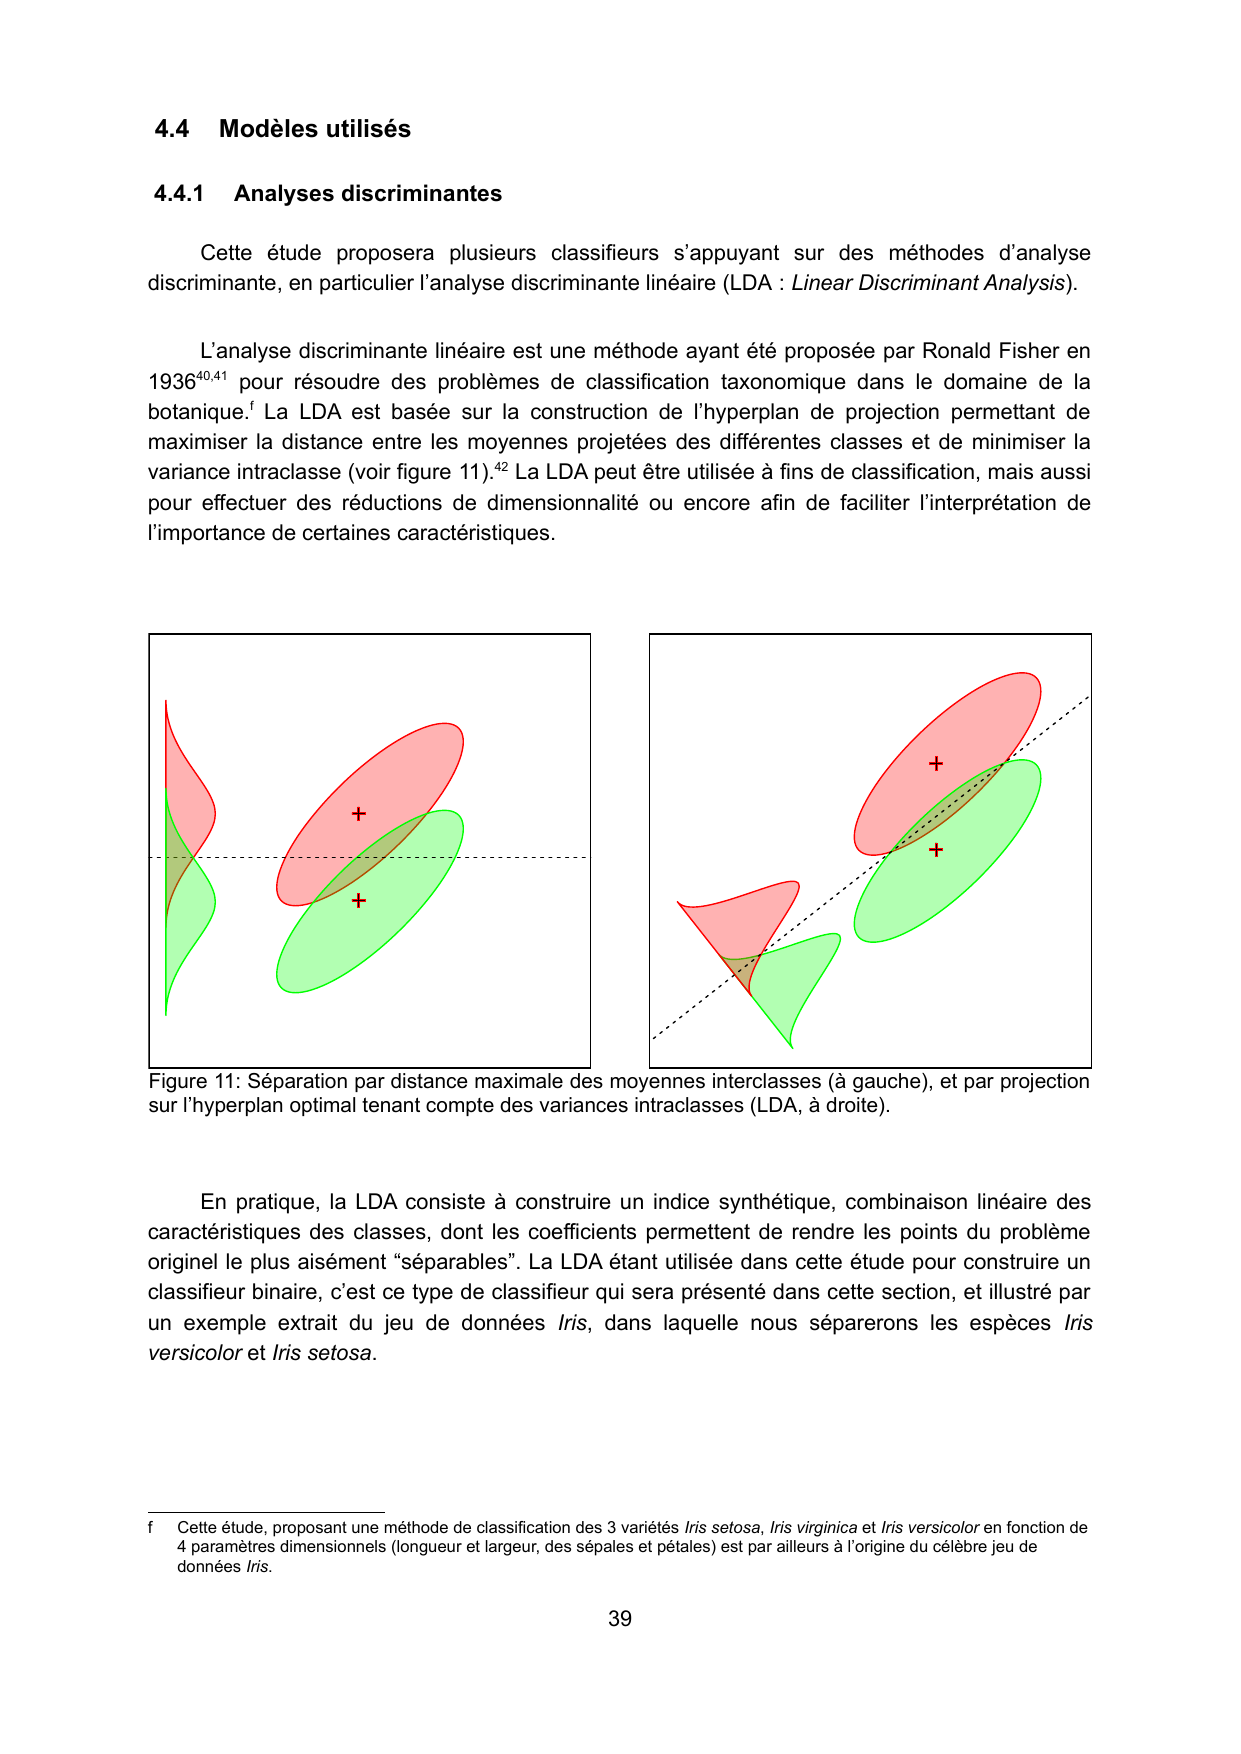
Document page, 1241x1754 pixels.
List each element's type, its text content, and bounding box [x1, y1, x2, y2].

text En pratique, la LDA consiste à construire un indice synthétique, combinaison linéaire des caractéristiques des classes, dont les coefficients permettent de rendre les points du problème originel le plus aisément “séparables”. La LDA étant utilisée dans cette étude pour construire un classifieur binaire, c’est ce type de classifieur qui sera présenté dans cette section, et illustré par un exemple extrait du jeu de données Iris, dans laquelle nous séparerons les espèces Iris versicolor et Iris setosa. [148, 1188, 1093, 1365]
text Figure 11: Séparation par distance maximale des moyennes interclasses (à gauche), et par projection sur l’hyperplan optimal tenant compte des variances intraclasses (LDA, à droite). [148, 633, 1092, 1117]
subtitle Analyses discriminantes [148, 180, 1093, 206]
text Cette étude proposera plusieurs classifieurs s’appuyant sur des méthodes d’analyse discriminante, en particulier l’analyse discriminante linéaire (LDA : Linear Discriminant Analysis). [148, 239, 1093, 295]
subtitle Modèles utilisés [148, 113, 1093, 142]
text L’analyse discriminante linéaire est une méthode ayant été proposée par Ronald Fisher en 193640,41 pour résoudre des problèmes de classification taxonomique dans le domaine de la botanique. La LDA est basée sur la construction de l’hyperplan de projection permettant de maximiser la distance entre les moyennes projetées des différentes classes et de minimiser la variance intraclasse (voir figure 11).42 La LDA peut être utilisée à fins de classification, mais aussi pour effectuer des réductions de dimensionnalité ou encore afin de faciliter l’interprétation de l’importance de certaines caractéristiques. [148, 338, 1093, 545]
text Cette étude, proposant une méthode de classification des 3 variétés Iris setosa, Iris virginica et Iris versicolor en fonction de 4 paramètres dimensionnels (longueur et largeur, des sépales et pétales) est par ailleurs à l’origine du célèbre jeu de données Iris. [148, 1518, 1093, 1576]
